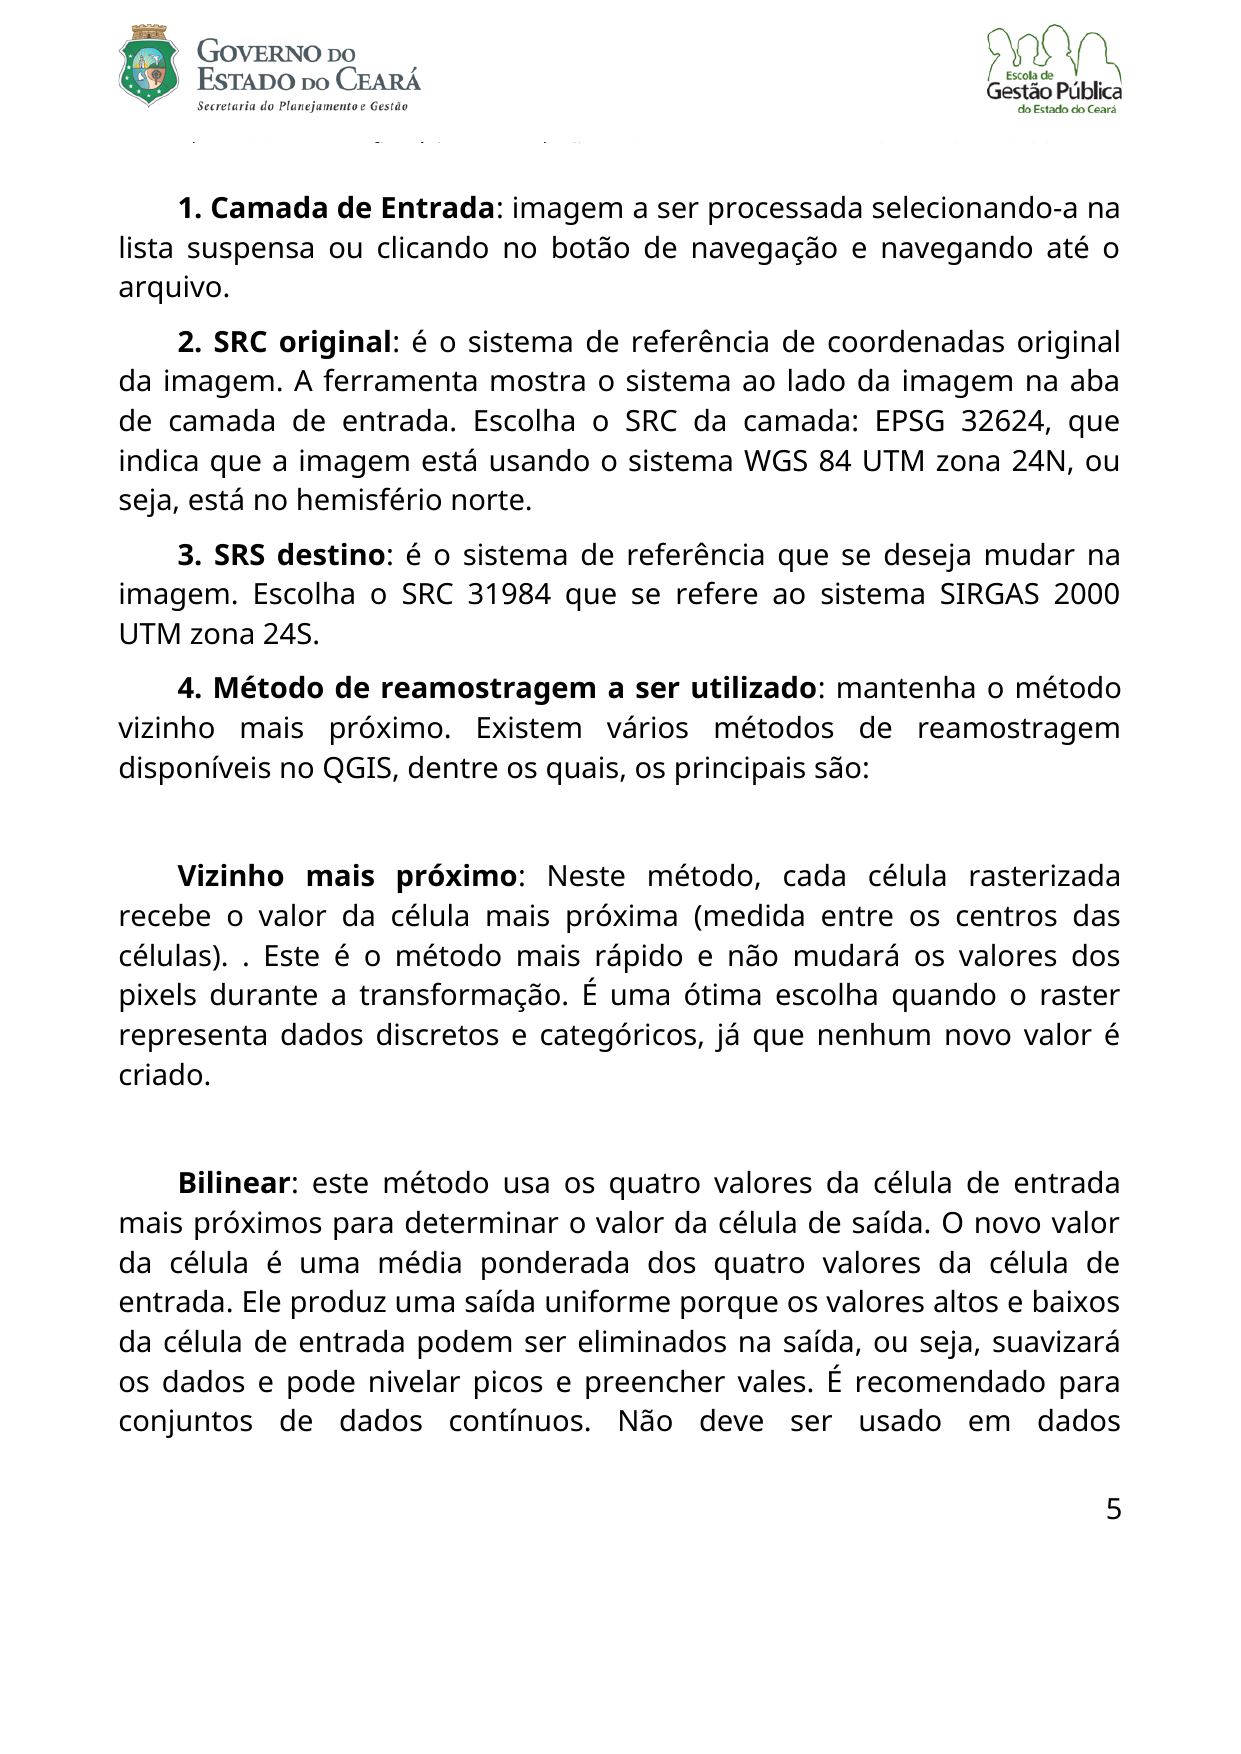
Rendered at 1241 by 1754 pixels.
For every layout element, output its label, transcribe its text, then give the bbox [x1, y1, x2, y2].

text Bilinear: este método usa os quatro valores da célula de entrada mais próximos para determinar o valor da célula de saída. O novo valor da célula é uma média ponderada dos quatro valores da célula de entrada. Ele produz uma saída uniforme porque os valores altos e baixos da célula de entrada podem ser eliminados na saída, ou seja, suavizará os dados e pode nivelar picos e preencher vales. É recomendado para conjuntos de dados contínuos. Não deve ser usado em dados [118, 1162, 1122, 1440]
text 4. Método de reamostragem a ser utilizado: mantenha o método vizinho mais próximo. Existem vários métodos de reamostragem disponíveis no QGIS, dentre os quais, os principais são: [118, 668, 1122, 787]
text 1. Camada de Entrada: imagem a ser processada selecionando-a na lista suspensa ou clicando no botão de navegação e navegando até o arquivo. [118, 187, 1122, 306]
text Vizinho mais próximo: Neste método, cada célula rasterizada recebe o valor da célula mais próxima (medida entre os centros das células). . Este é o método mais rápido e não mudará os valores dos pixels durante a transformação. É uma ótima escolha quando o raster representa dados discretos e categóricos, já que nenhum novo valor é criado. [118, 856, 1122, 1094]
text 2. SRC original: é o sistema de referência de coordenadas original da imagem. A ferramenta mostra o sistema ao lado da imagem na aba de camada de entrada. Escolha o SRC da camada: EPSG 32624, que indica que a imagem está usando o sistema WGS 84 UTM zona 24N, ou seja, está no hemisfério norte. [118, 321, 1122, 519]
text 3. SRS destino: é o sistema de referência que se deseja mudar na imagem. Escolha o SRC 31984 que se refere ao sistema SIRGAS 2000 UTM zona 24S. [118, 534, 1122, 653]
picture [118, 24, 1122, 113]
